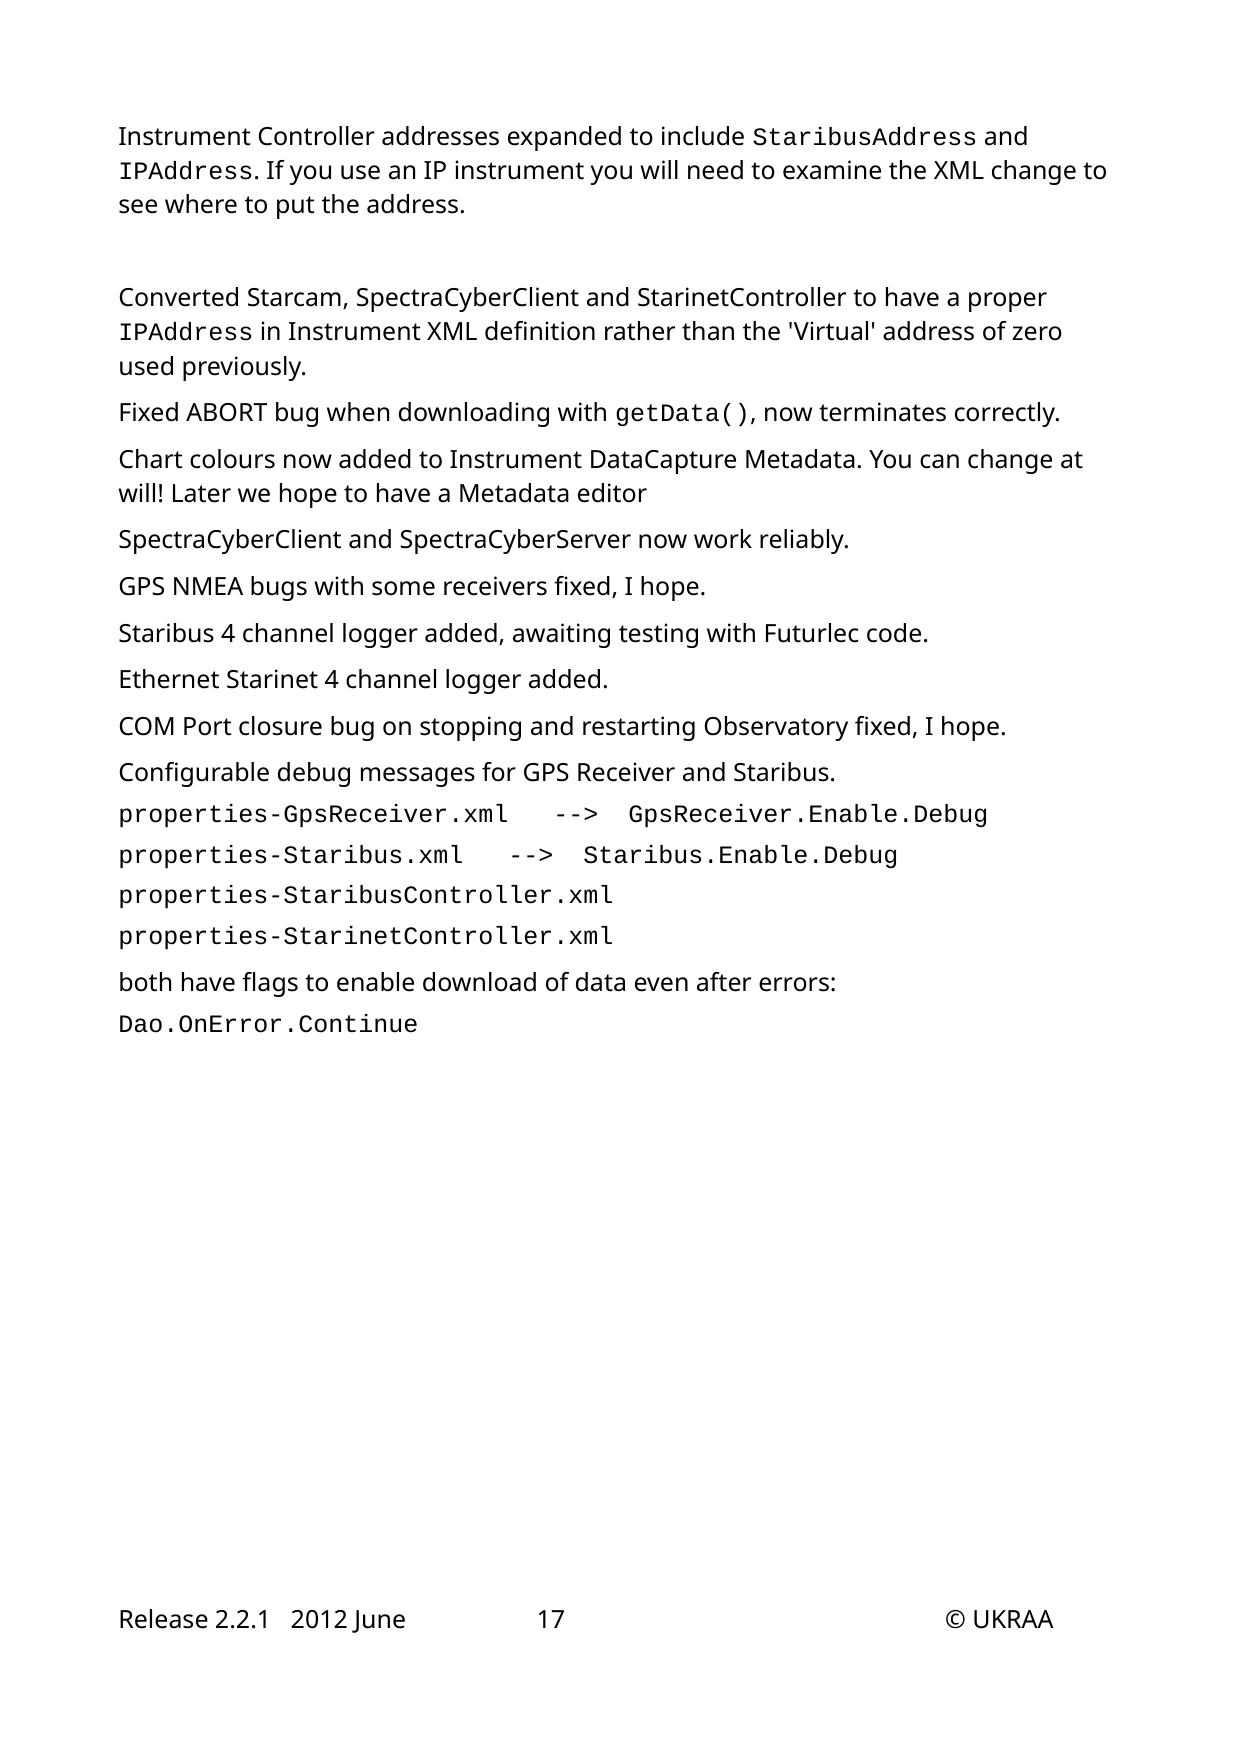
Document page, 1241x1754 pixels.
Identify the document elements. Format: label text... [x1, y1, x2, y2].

text both have flags to enable download of data even after errors: [118, 965, 1122, 999]
text Staribus 4 channel logger added, awaiting testing with Futurlec code. [118, 615, 1122, 649]
text properties-StaribusController.xml [118, 883, 1122, 911]
text Configurable debug messages for GPS Receiver and Staribus. [118, 755, 1122, 789]
text properties-GpsReceiver.xml --> GpsReceiver.Enable.Debug [118, 801, 1122, 830]
text COM Port closure bug on stopping and restarting Observatory fixed, I hope. [118, 708, 1122, 742]
text properties-StarinetController.xml [118, 924, 1122, 952]
text GPS NMEA bugs with some receivers fixed, I hope. [118, 569, 1122, 603]
text Chart colours now added to Instrument DataCapture Metadata. You can change at will! Later we hope to have a Metadata editor [118, 441, 1122, 509]
text properties-Staribus.xml --> Staribus.Enable.Debug [118, 842, 1122, 871]
text Instrument Controller addresses expanded to include StaribusAddress and IPAddress. If you use an IP instrument you will need to examine the XML change to see where to put the address. [118, 118, 1122, 221]
text Converted Starcam, SpectraCyberClient and StarinetController to have a proper IPAddress in Instrument XML definition rather than the 'Virtual' address of zero used previously. [118, 280, 1122, 382]
text Dao.OnError.Continue [118, 1011, 1122, 1040]
text SpectraCyberClient and SpectraCyberServer now work reliably. [118, 522, 1122, 556]
text Ethernet Starinet 4 channel logger added. [118, 662, 1122, 696]
text Fixed ABORT bug when downloading with getData(), now terminates correctly. [118, 395, 1122, 429]
